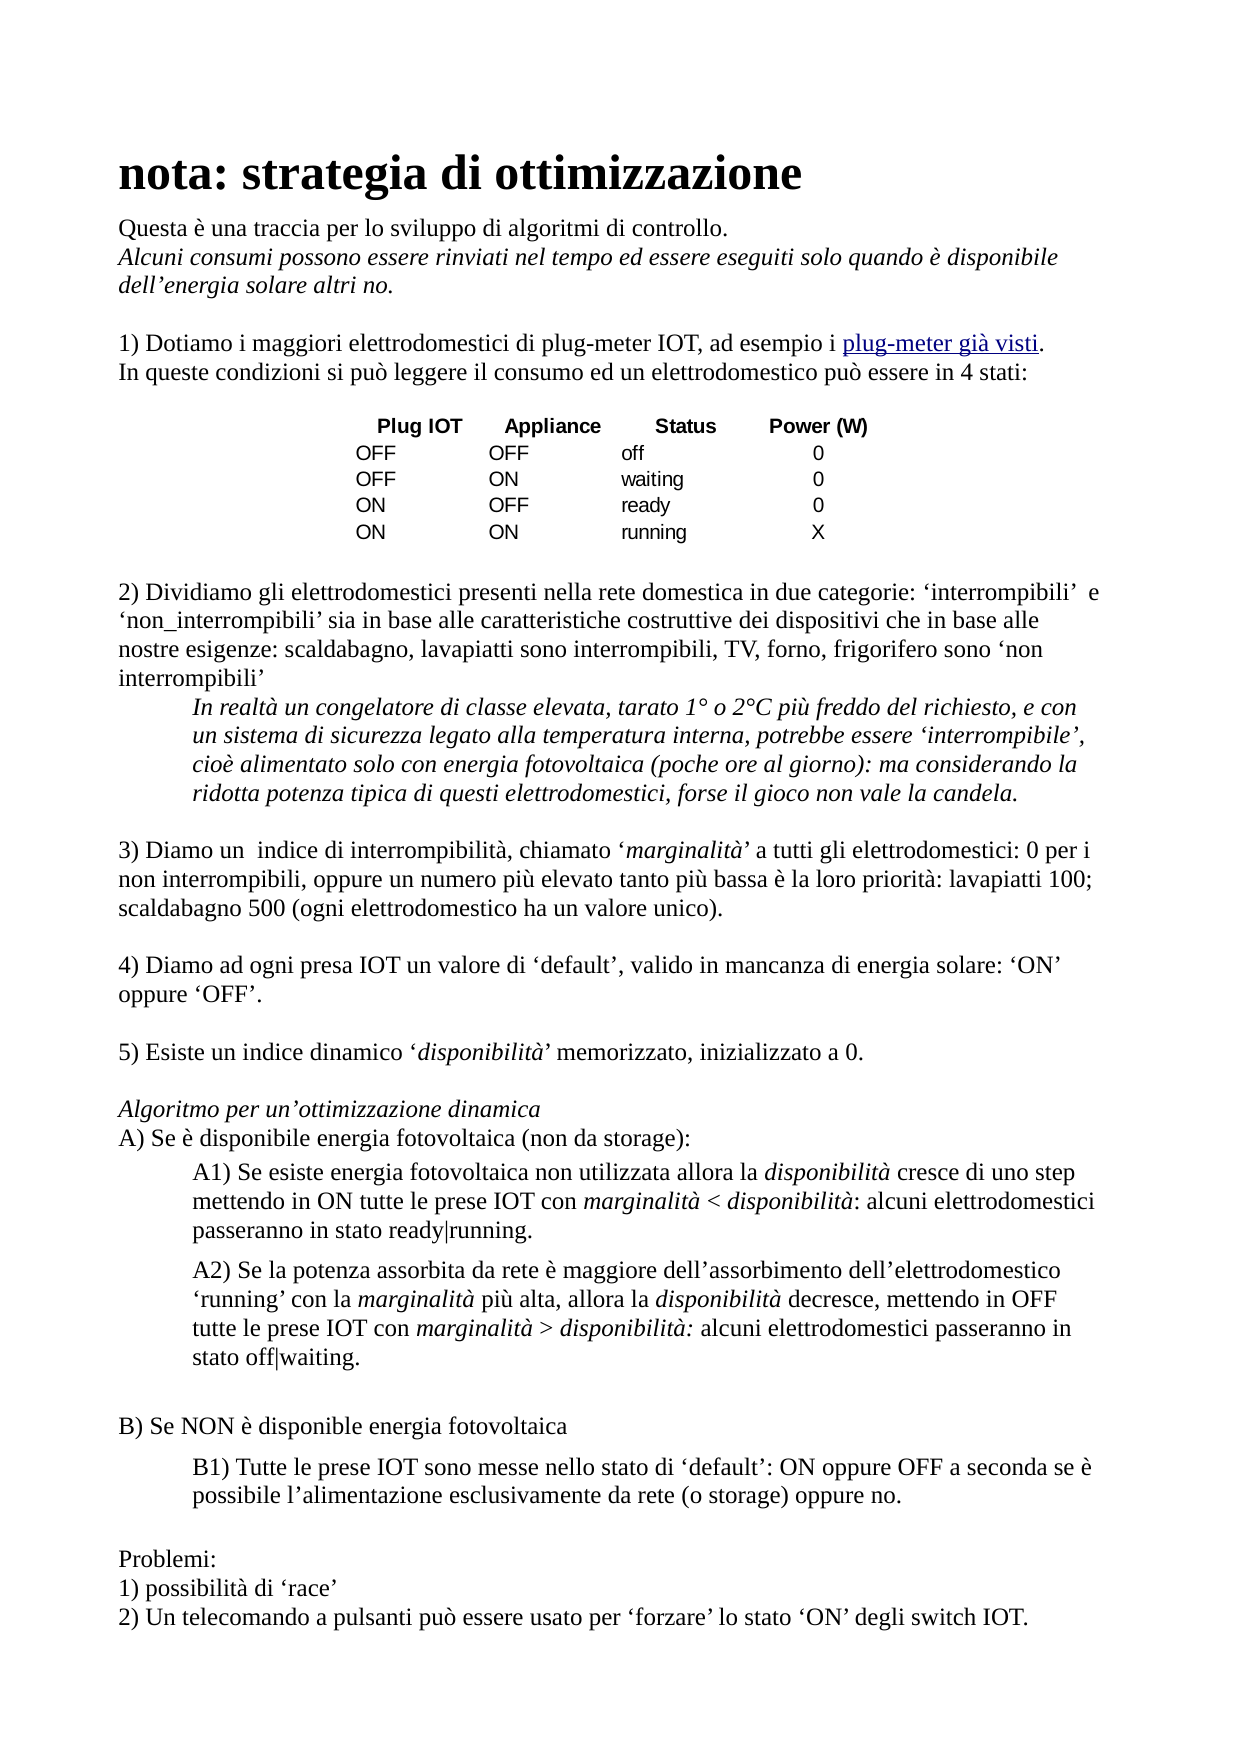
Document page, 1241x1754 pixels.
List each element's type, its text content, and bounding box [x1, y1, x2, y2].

text 4) Diamo ad ogni presa IOT un valore di ‘default’, valido in mancanza di energia solare: ‘ON’ oppure ‘OFF’. [118, 950, 1104, 1008]
text A) Se è disponibile energia fotovoltaica (non da storage): [118, 1123, 1104, 1152]
text 2) Dividiamo gli elettrodomestici presenti nella rete domestica in due categorie: ‘interrompibili’ e ‘non_interrompibili’ sia in base alle caratteristiche costruttive dei dispositivi che in base alle nostre esigenze: scaldabagno, lavapiatti sono interrompibili, TV, forno, frigorifero sono ‘non interrompibili’ [118, 577, 1104, 692]
text B) Se NON è disponible energia fotovoltaica [118, 1411, 1104, 1440]
text Questa è una traccia per lo sviluppo di algoritmi di controllo. [118, 213, 1104, 242]
text 1) possibilità di ‘race’ [118, 1573, 1104, 1602]
text B1) Tutte le prese IOT sono messe nello stato di ‘default’: ON oppure OFF a seconda se è possibile l’alimentazione esclusivamente da rete (o storage) oppure no. [192, 1452, 1104, 1509]
text Alcuni consumi possono essere rinviati nel tempo ed essere eseguiti solo quando è disponibile dell’energia solare altri no. [118, 242, 1104, 299]
text Problemi: [118, 1544, 1104, 1573]
text 2) Un telecomando a pulsanti può essere usato per ‘forzare’ lo stato ‘ON’ degli switch IOT. [118, 1602, 1104, 1630]
text In realtà un congelatore di classe elevata, tarato 1° o 2°C più freddo del richiesto, e con un sistema di sicurezza legato alla temperatura interna, potrebbe essere ‘interrompibile’, cioè alimentato solo con energia fotovoltaica (poche ore al giorno): ma considerando la ridotta potenza tipica di questi elettrodomestici, forse il gioco non vale la candela. [192, 692, 1104, 807]
text 5) Esiste un indice dinamico ‘disponibilità’ memorizzato, inizializzato a 0. [118, 1037, 1104, 1065]
text 3) Diamo un indice di interrompibilità, chiamato ‘marginalità’ a tutti gli elettrodomestici: 0 per i non interrompibili, oppure un numero più elevato tanto più bassa è la loro priorità: lavapiatti 100; scaldabagno 500 (ogni elettrodomestico ha un valore unico). [118, 835, 1104, 922]
subtitle nota: strategia di ottimizzazione [118, 143, 1122, 201]
text A1) Se esiste energia fotovoltaica non utilizzata allora la disponibilità cresce di uno step mettendo in ON tutte le prese IOT con marginalità < disponibilità: alcuni elettrodomestici passeranno in stato ready|running. [192, 1157, 1104, 1244]
text In queste condizioni si può leggere il consumo ed un elettrodomestico può essere in 4 stati: [118, 357, 1104, 386]
text A2) Se la potenza assorbita da rete è maggiore dell’assorbimento dell’elettrodomestico ‘running’ con la marginalità più alta, allora la disponibilità decresce, mettendo in OFF tutte le prese IOT con marginalità > disponibilità: alcuni elettrodomestici passeranno in stato off|waiting. [192, 1256, 1104, 1371]
text 1) Dotiamo i maggiori elettrodomestici di plug-meter IOT, ad esempio i plug-meter già visti. [118, 328, 1104, 357]
text Algoritmo per un’ottimizzazione dinamica [118, 1094, 1104, 1123]
